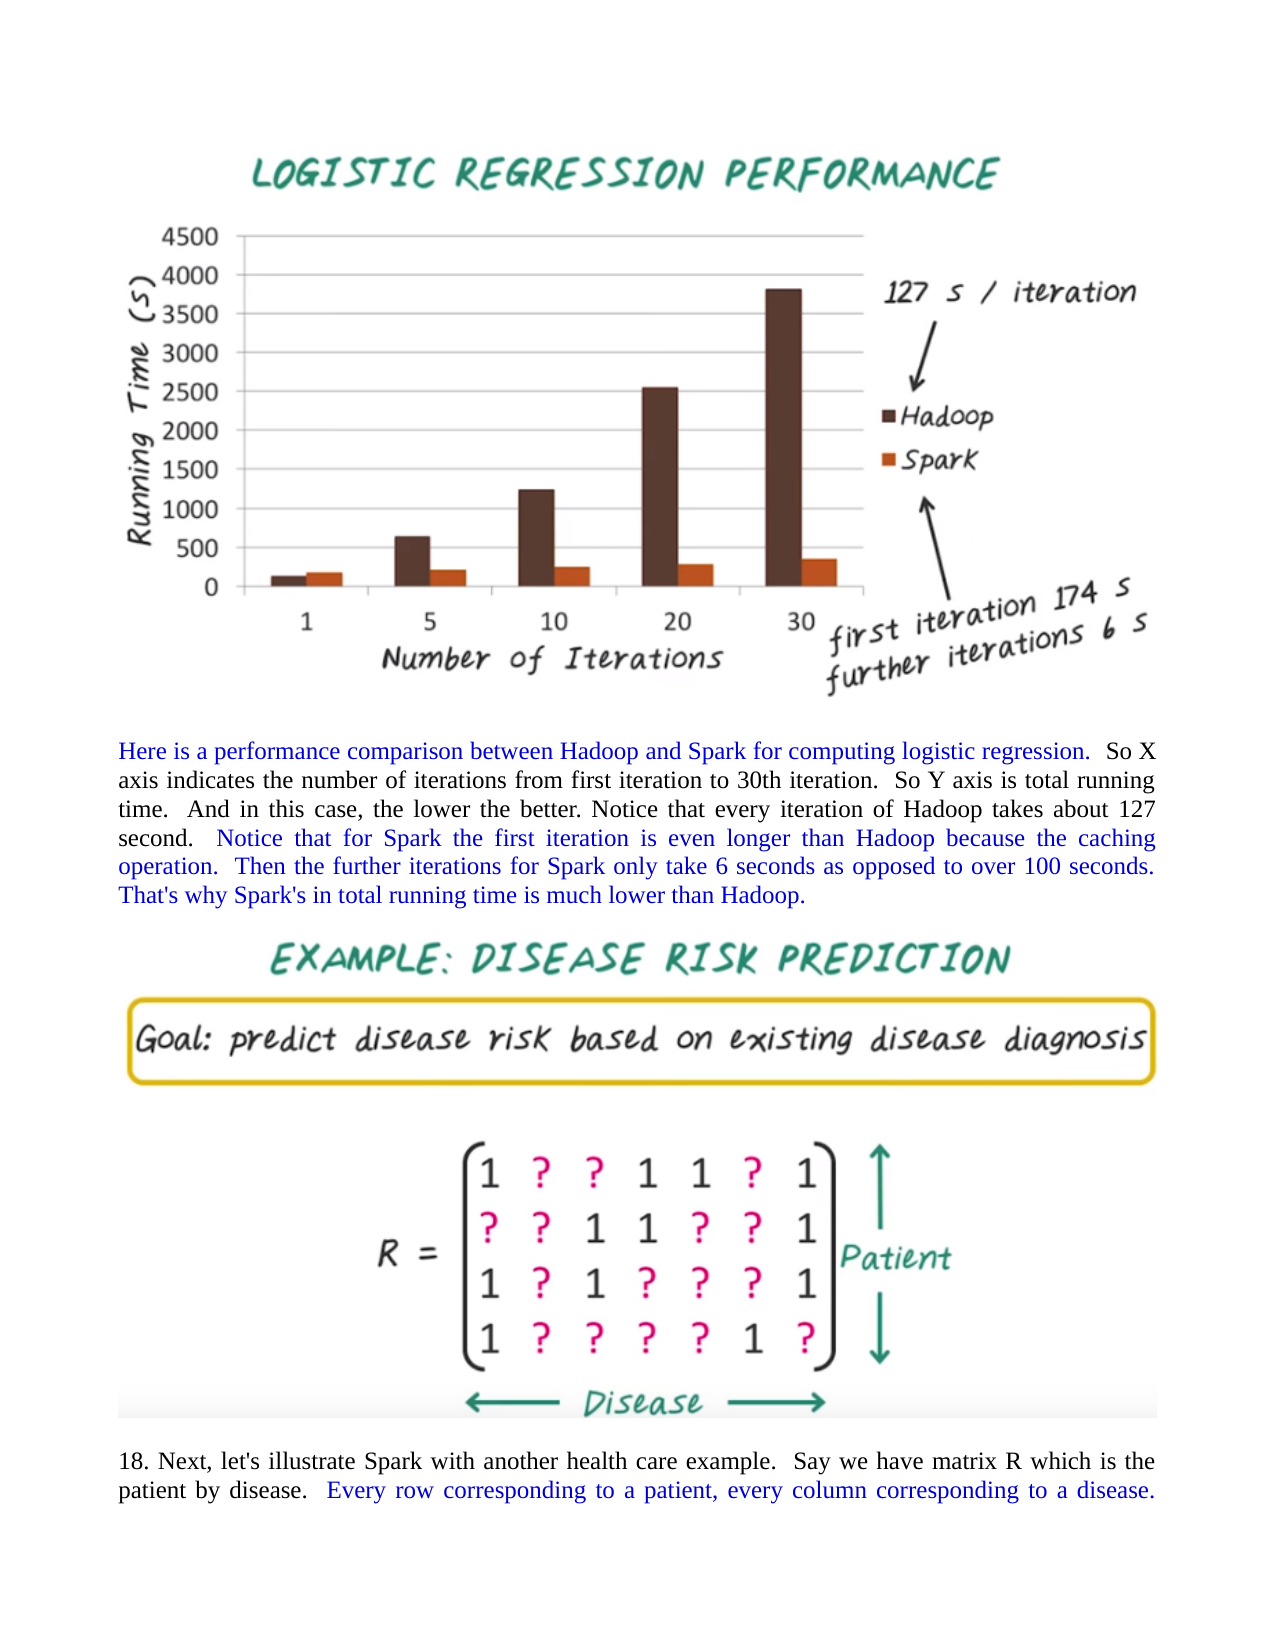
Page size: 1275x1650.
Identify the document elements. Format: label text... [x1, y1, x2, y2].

picture [118, 146, 1157, 708]
text Here is a performance comparison between Hadoop and Spark for computing logistic regression. So X axis indicates the number of iterations from first iteration to 30th iteration. So Y axis is total running time. And in this case, the lower the better. Notice that every iteration of Hadoop takes about 127 second. Notice that for Spark the first iteration is even longer than Hadoop because the caching operation. Then the further iterations for Spark only take 6 seconds as opposed to over 100 seconds. That's why Spark's in total running time is much lower than Hadoop. [118, 736, 1157, 909]
picture [118, 937, 1157, 1418]
text 18. Next, let's illustrate Spark with another health care example. Say we have matrix R which is the patient by disease. Every row corresponding to a patient, every column corresponding to a disease. [118, 1446, 1157, 1504]
